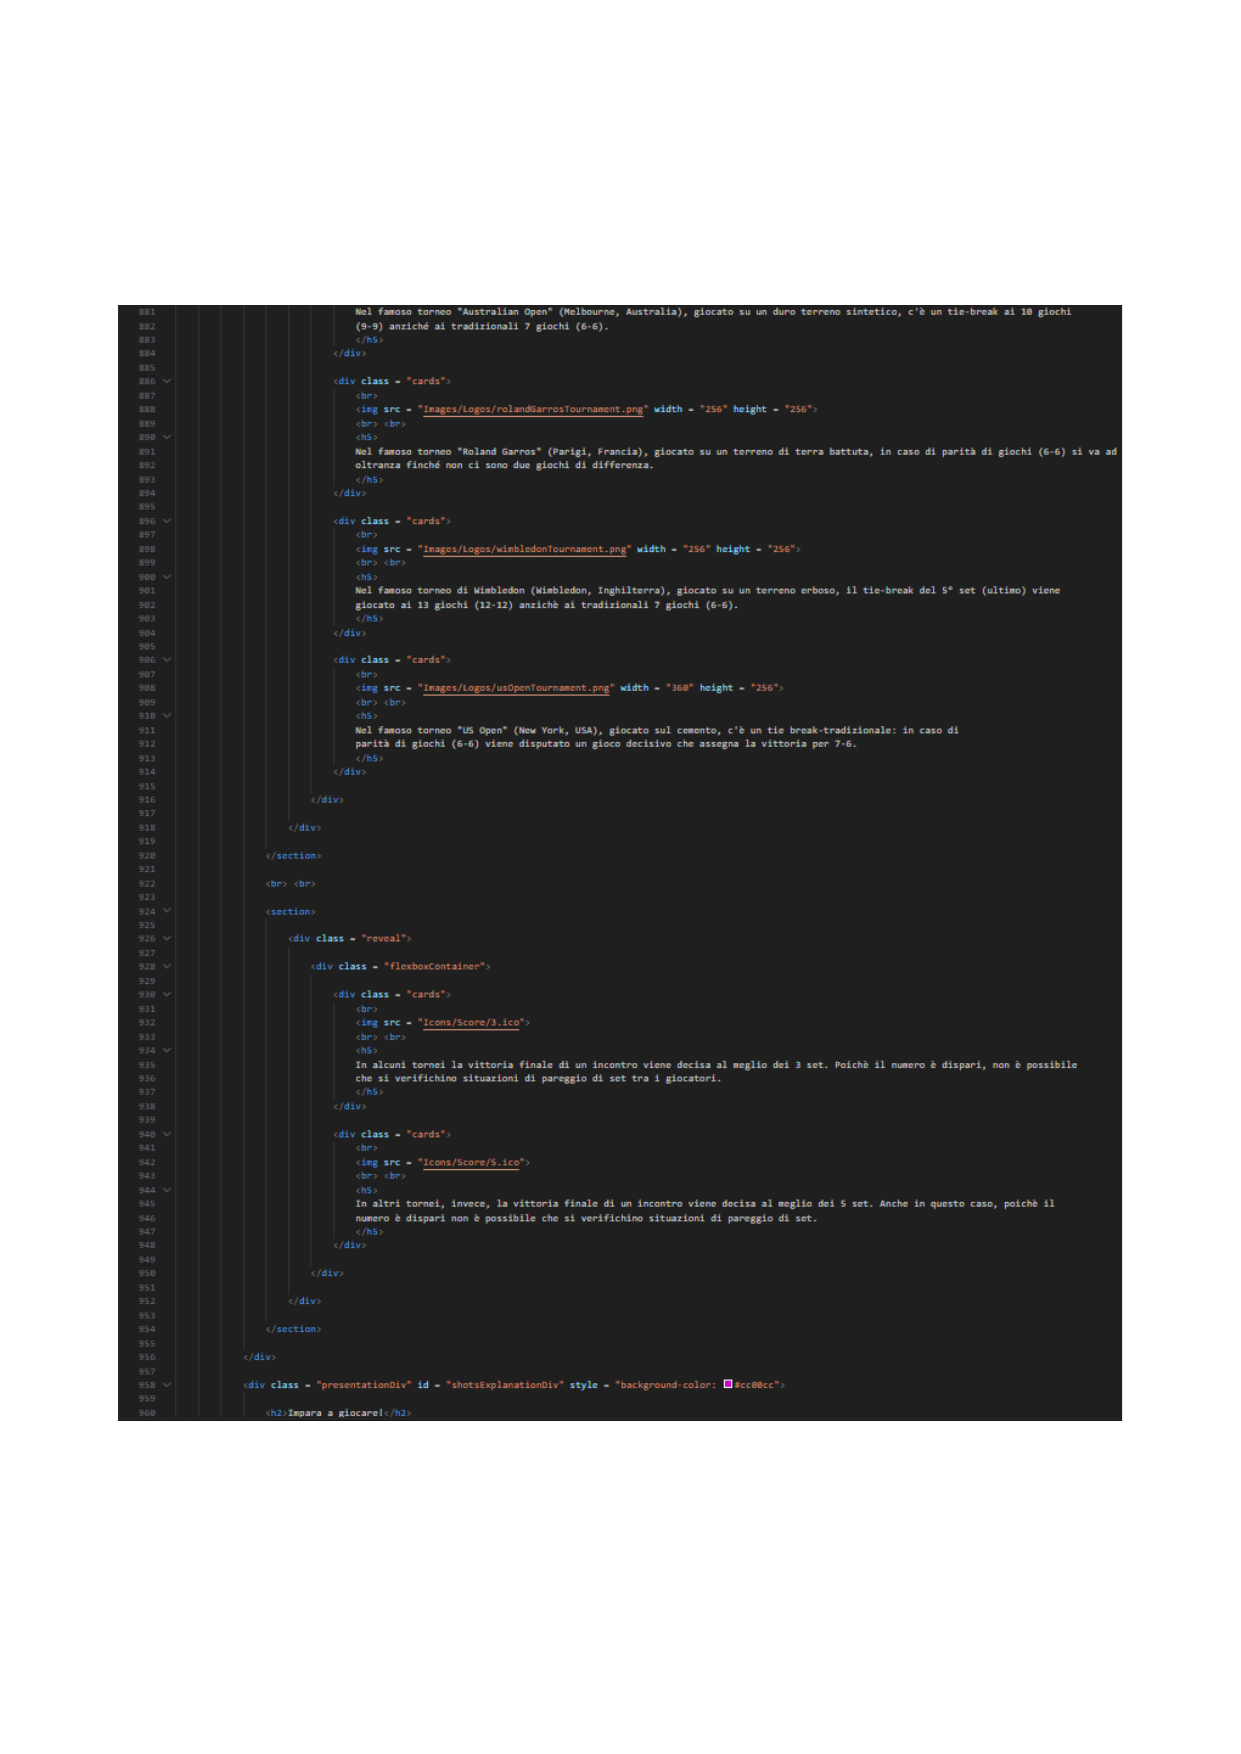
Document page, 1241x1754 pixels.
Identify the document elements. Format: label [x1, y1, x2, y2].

picture [118, 305, 1123, 1421]
